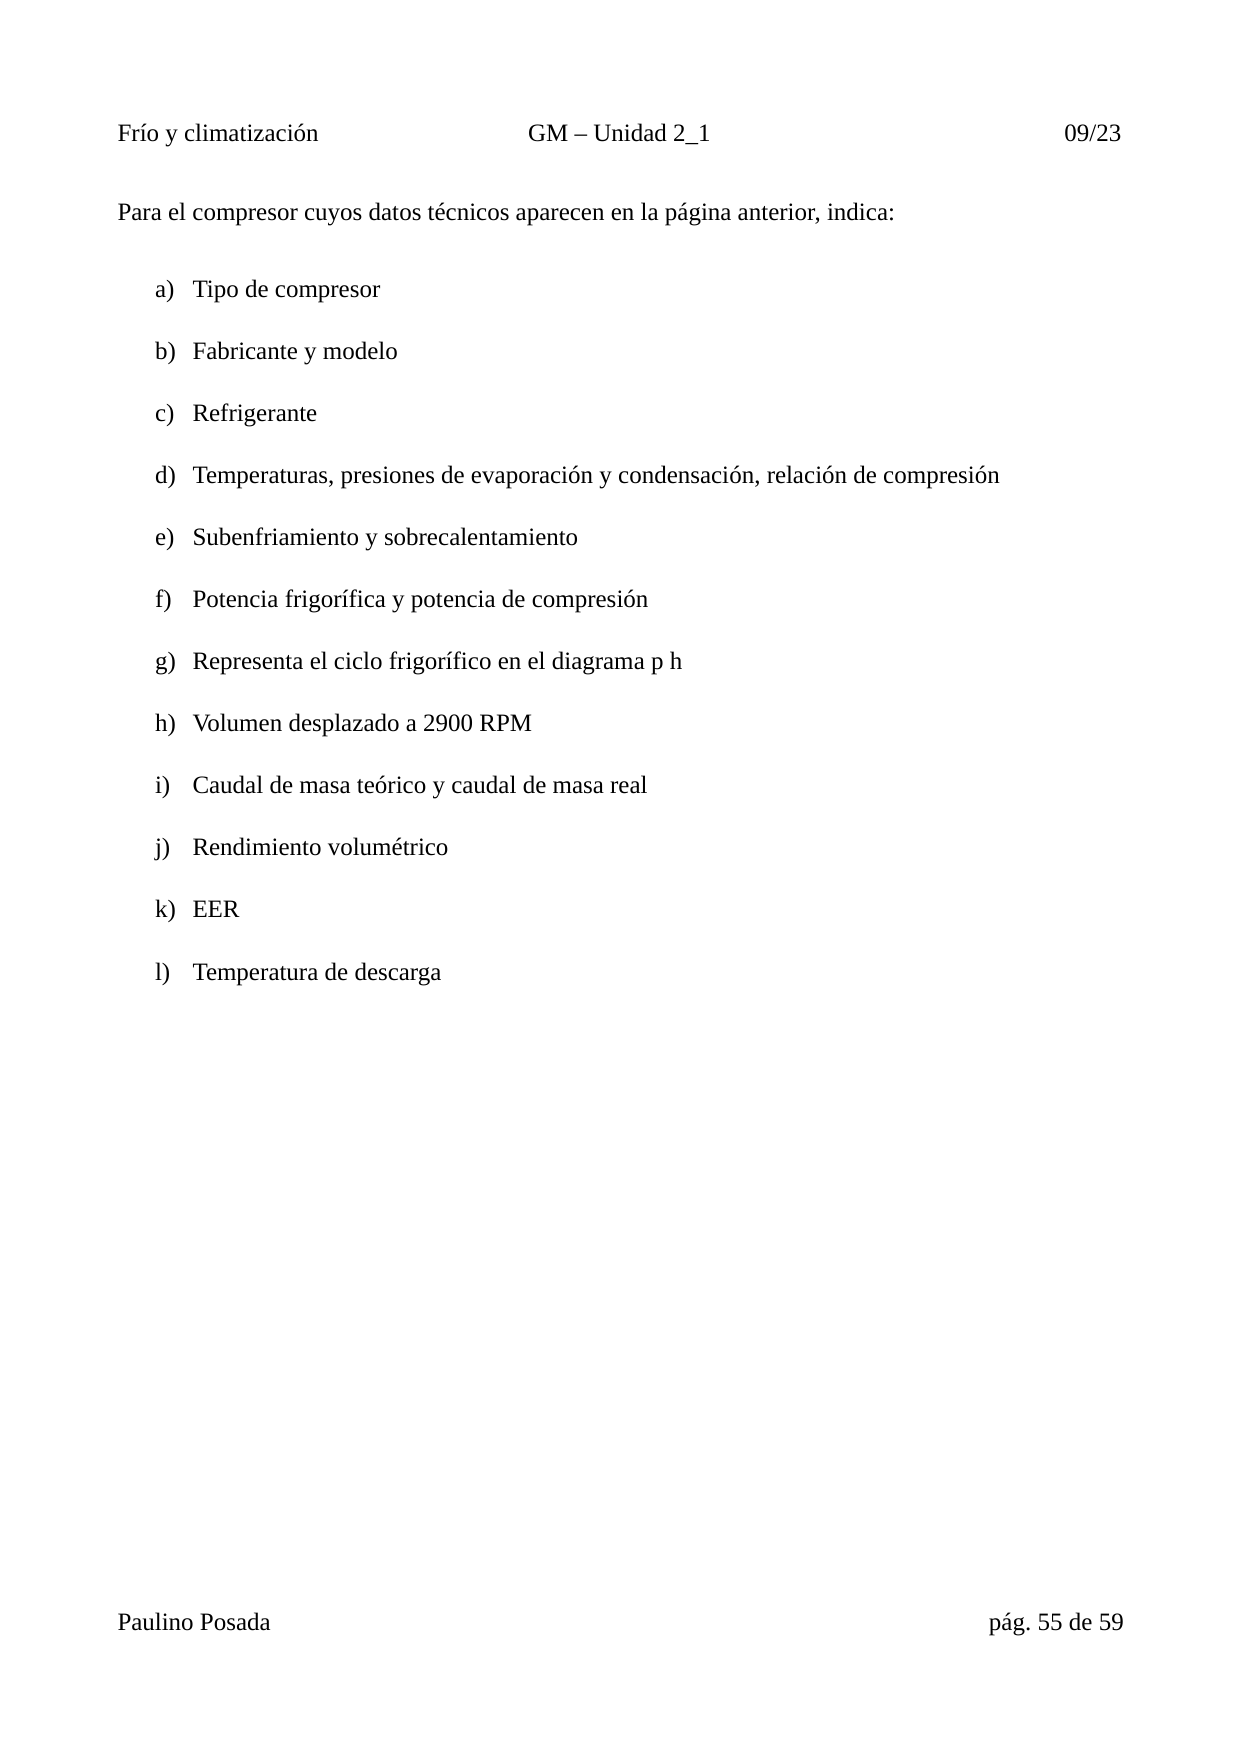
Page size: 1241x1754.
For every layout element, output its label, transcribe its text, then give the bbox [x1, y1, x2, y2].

list Potencia frigorífica y potencia de compresión [155, 584, 1123, 613]
list Tipo de compresor [155, 274, 1123, 302]
list Volumen desplazado a 2900 RPM [155, 708, 1123, 737]
list Caudal de masa teórico y caudal de masa real [155, 770, 1123, 799]
list Temperaturas, presiones de evaporación y condensación, relación de compresión [155, 460, 1123, 489]
list Rendimiento volumétrico [155, 832, 1123, 861]
list Subenfriamiento y sobrecalentamiento [155, 522, 1123, 551]
list Representa el ciclo frigorífico en el diagrama p h [155, 646, 1123, 675]
list EER [155, 894, 1123, 923]
list Temperatura de descarga [155, 957, 1123, 985]
list Fabricante y modelo [155, 336, 1123, 364]
text Para el compresor cuyos datos técnicos aparecen en la página anterior, indica: [117, 197, 1123, 226]
list Refrigerante [155, 398, 1123, 427]
